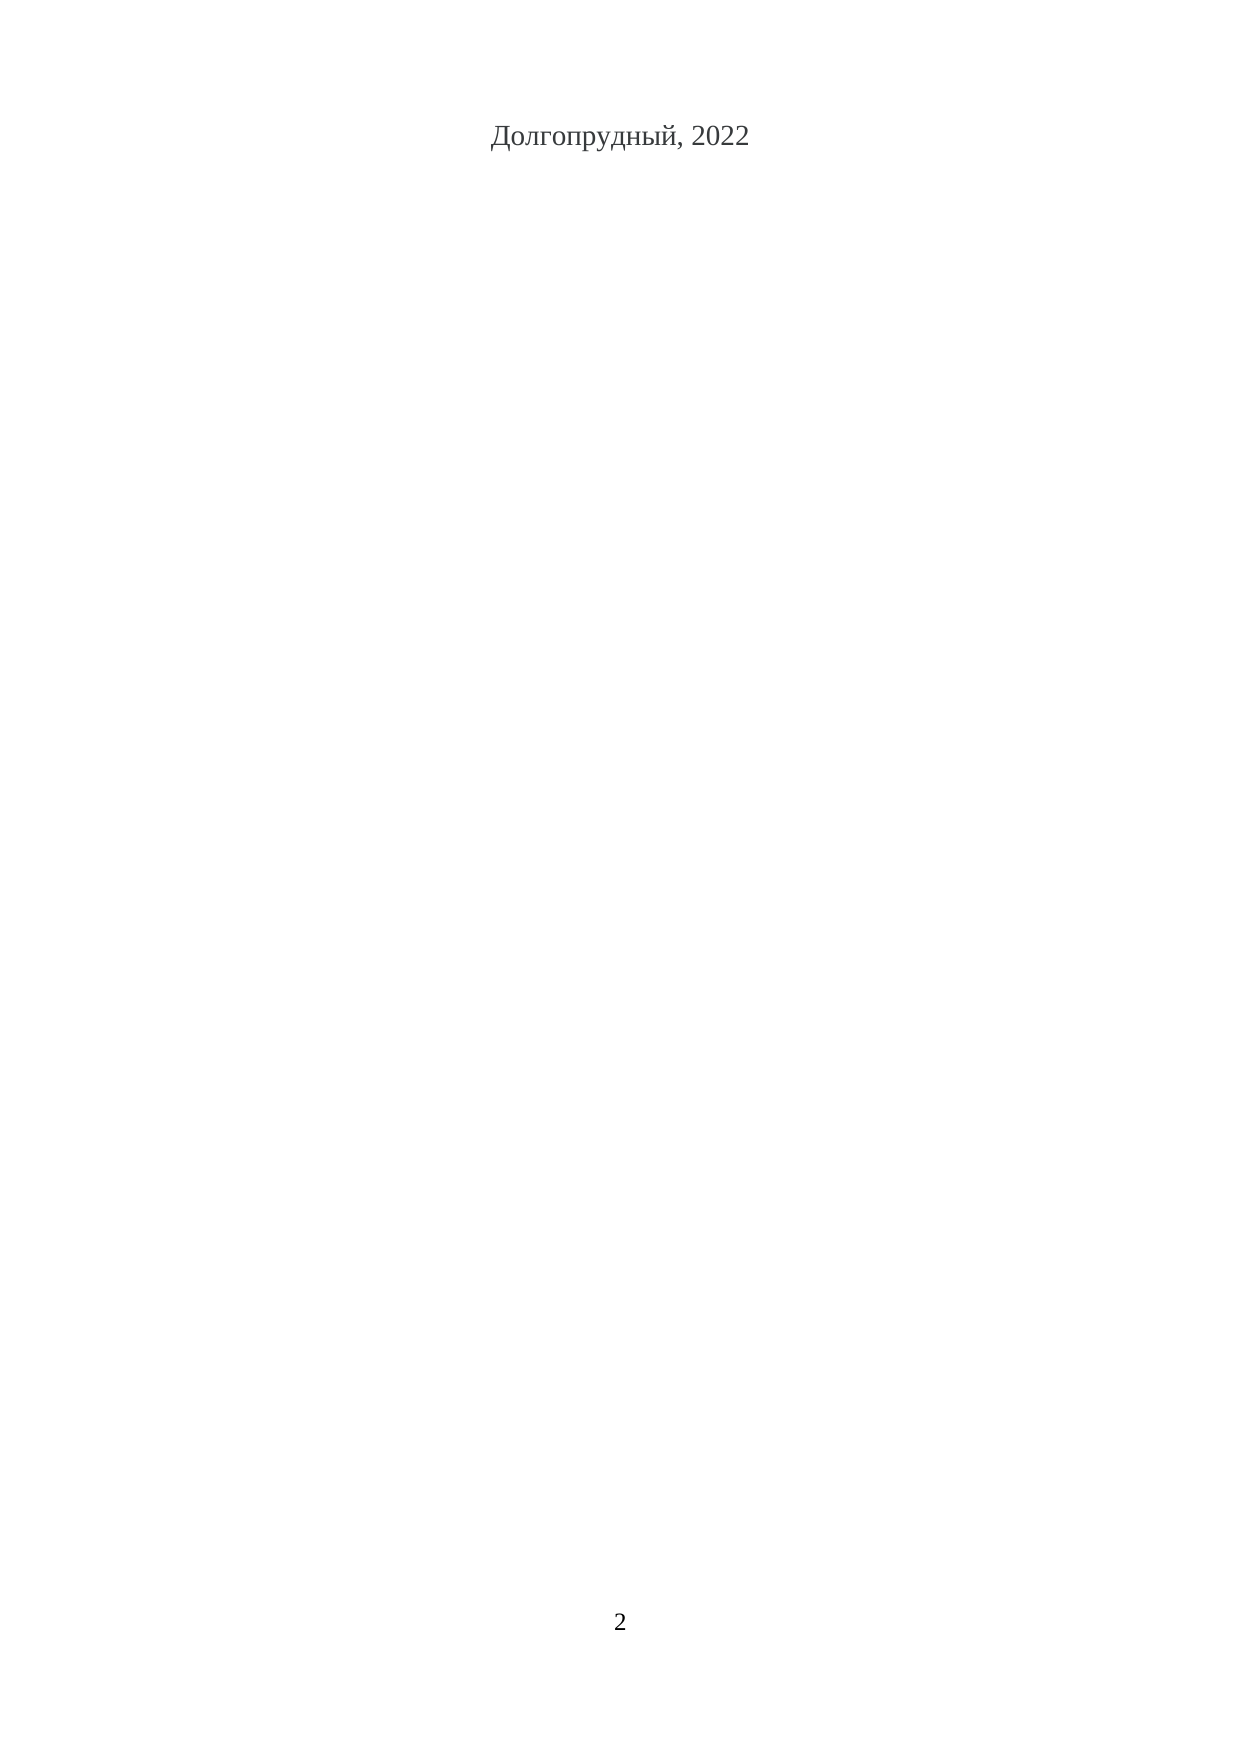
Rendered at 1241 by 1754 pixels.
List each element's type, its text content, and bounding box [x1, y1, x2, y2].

text Долгопрудный, 2022 [118, 118, 1122, 152]
